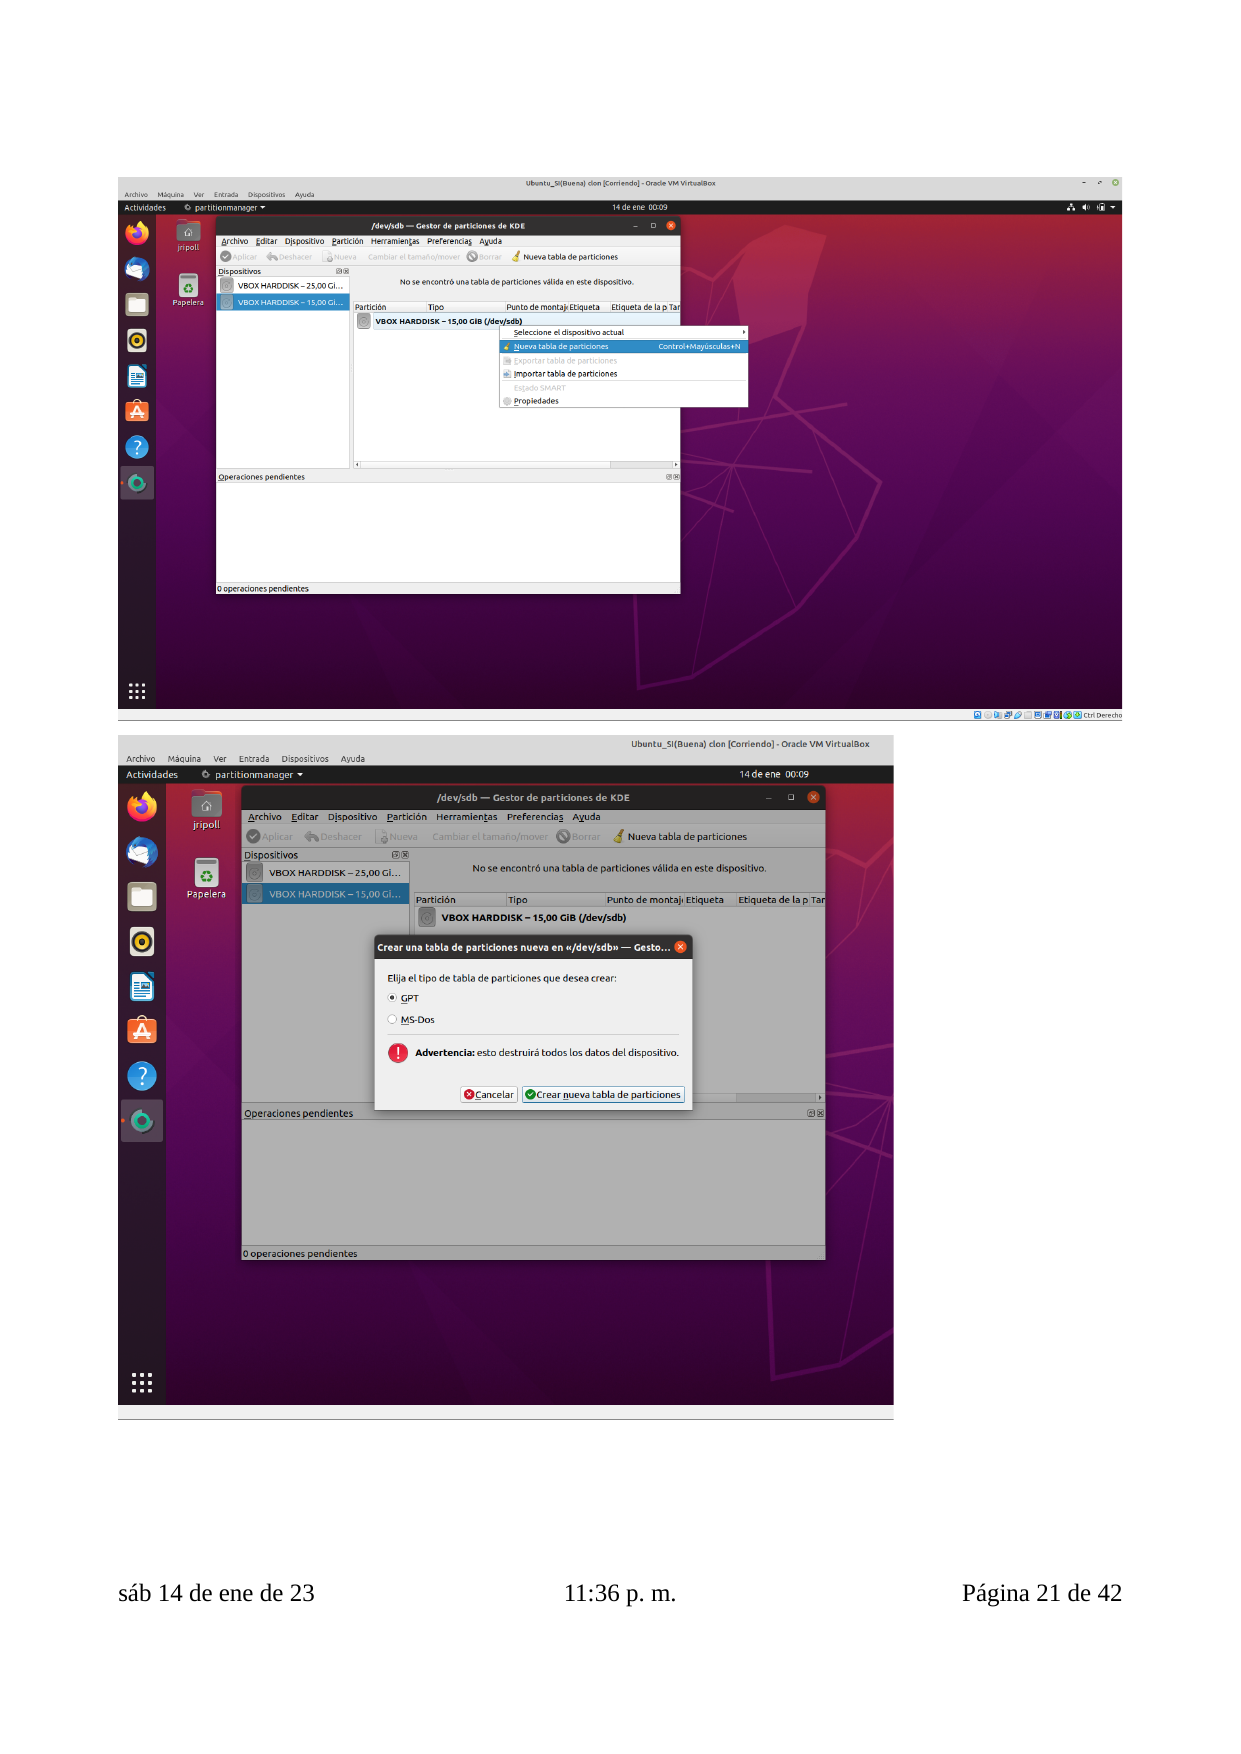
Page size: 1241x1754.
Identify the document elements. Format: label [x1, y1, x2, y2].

picture [118, 177, 1123, 721]
